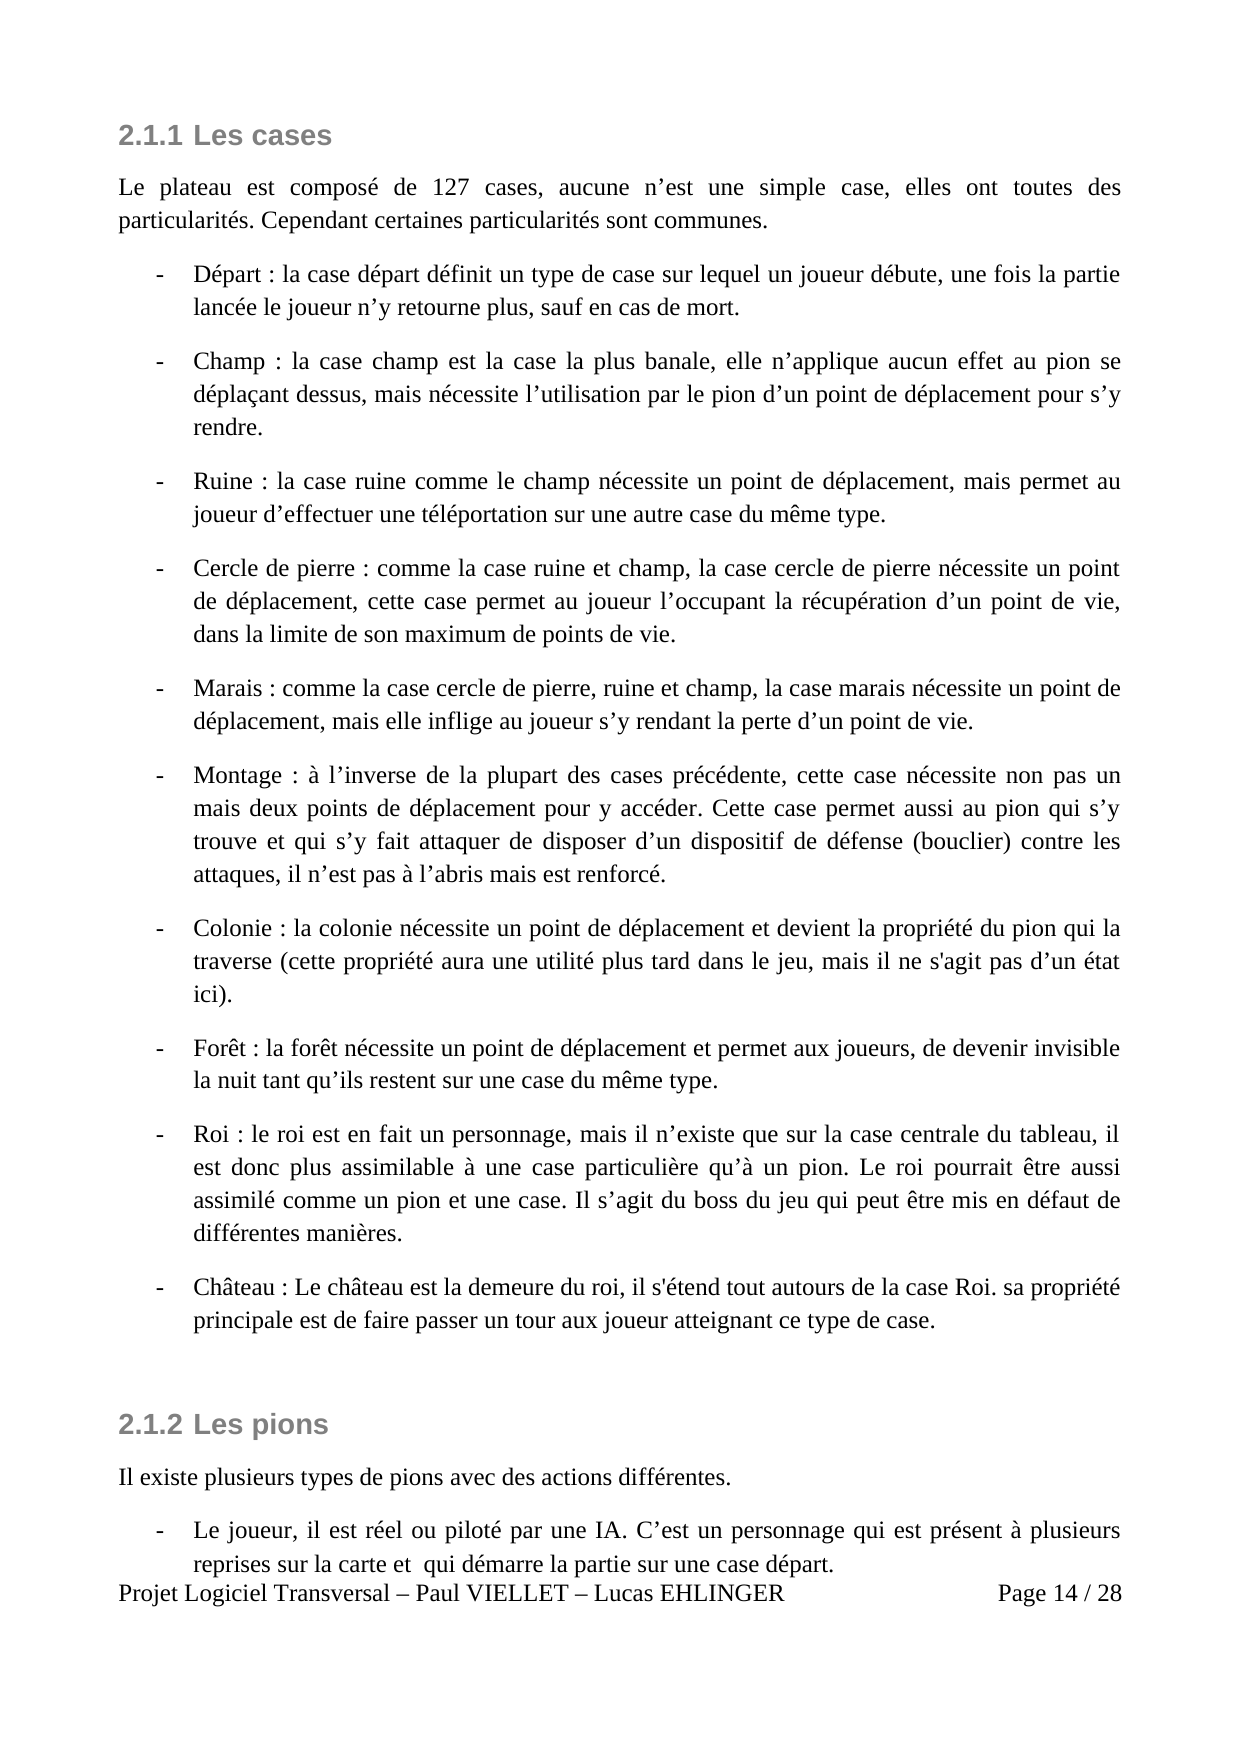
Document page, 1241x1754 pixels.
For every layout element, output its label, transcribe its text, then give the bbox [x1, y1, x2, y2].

list Le joueur, il est réel ou piloté par une IA. C’est un personnage qui est présent à plusieurs reprises sur la carte et qui démarre la partie sur une case départ. [156, 1516, 1122, 1577]
list Ruine : la case ruine comme le champ nécessite un point de déplacement, mais permet au joueur d’effectuer une téléportation sur une autre case du même type. [156, 466, 1122, 528]
list Forêt : la forêt nécessite un point de déplacement et permet aux joueurs, de devenir invisible la nuit tant qu’ils restent sur une case du même type. [156, 1033, 1122, 1094]
list Colonie : la colonie nécessite un point de déplacement et devient la propriété du pion qui la traverse (cette propriété aura une utilité plus tard dans le jeu, mais il ne s'agit pas d’un état ici). [156, 913, 1122, 1007]
list Roi : le roi est en fait un personnage, mais il n’existe que sur la case centrale du tableau, il est donc plus assimilable à une case particulière qu’à un pion. Le roi pourrait être aussi assimilé comme un pion et une case. Il s’agit du boss du jeu qui peut être mis en défaut de différentes manières. [156, 1119, 1122, 1247]
list Marais : comme la case cercle de pierre, ruine et champ, la case marais nécessite un point de déplacement, mais elle inflige au joueur s’y rendant la perte d’un point de vie. [156, 673, 1122, 735]
subtitle Les pions [118, 1407, 1122, 1441]
list Départ : la case départ définit un type de case sur lequel un joueur débute, une fois la partie lancée le joueur n’y retourne plus, sauf en cas de mort. [156, 259, 1122, 321]
list Cercle de pierre : comme la case ruine et champ, la case cercle de pierre nécessite un point de déplacement, cette case permet au joueur l’occupant la récupération d’un point de vie, dans la limite de son maximum de points de vie. [156, 553, 1122, 648]
list Montage : à l’inverse de la plupart des cases précédente, cette case nécessite non pas un mais deux points de déplacement pour y accéder. Cette case permet aussi au pion qui s’y trouve et qui s’y fait attaquer de disposer d’un dispositif de défense (bouclier) contre les attaques, il n’est pas à l’abris mais est renforcé. [156, 760, 1122, 888]
list Champ : la case champ est la case la plus banale, elle n’applique aucun effet au pion se déplaçant dessus, mais nécessite l’utilisation par le pion d’un point de déplacement pour s’y rendre. [156, 346, 1122, 441]
text Le plateau est composé de 127 cases, aucune n’est une simple case, elles ont toutes des particularités. Cependant certaines particularités sont communes. [118, 172, 1122, 234]
text Il existe plusieurs types de pions avec des actions différentes. [118, 1462, 1122, 1491]
list Château : Le château est la demeure du roi, il s'étend tout autours de la case Roi. sa propriété principale est de faire passer un tour aux joueur atteignant ce type de case. [156, 1272, 1122, 1334]
subtitle Les cases [118, 118, 1122, 152]
